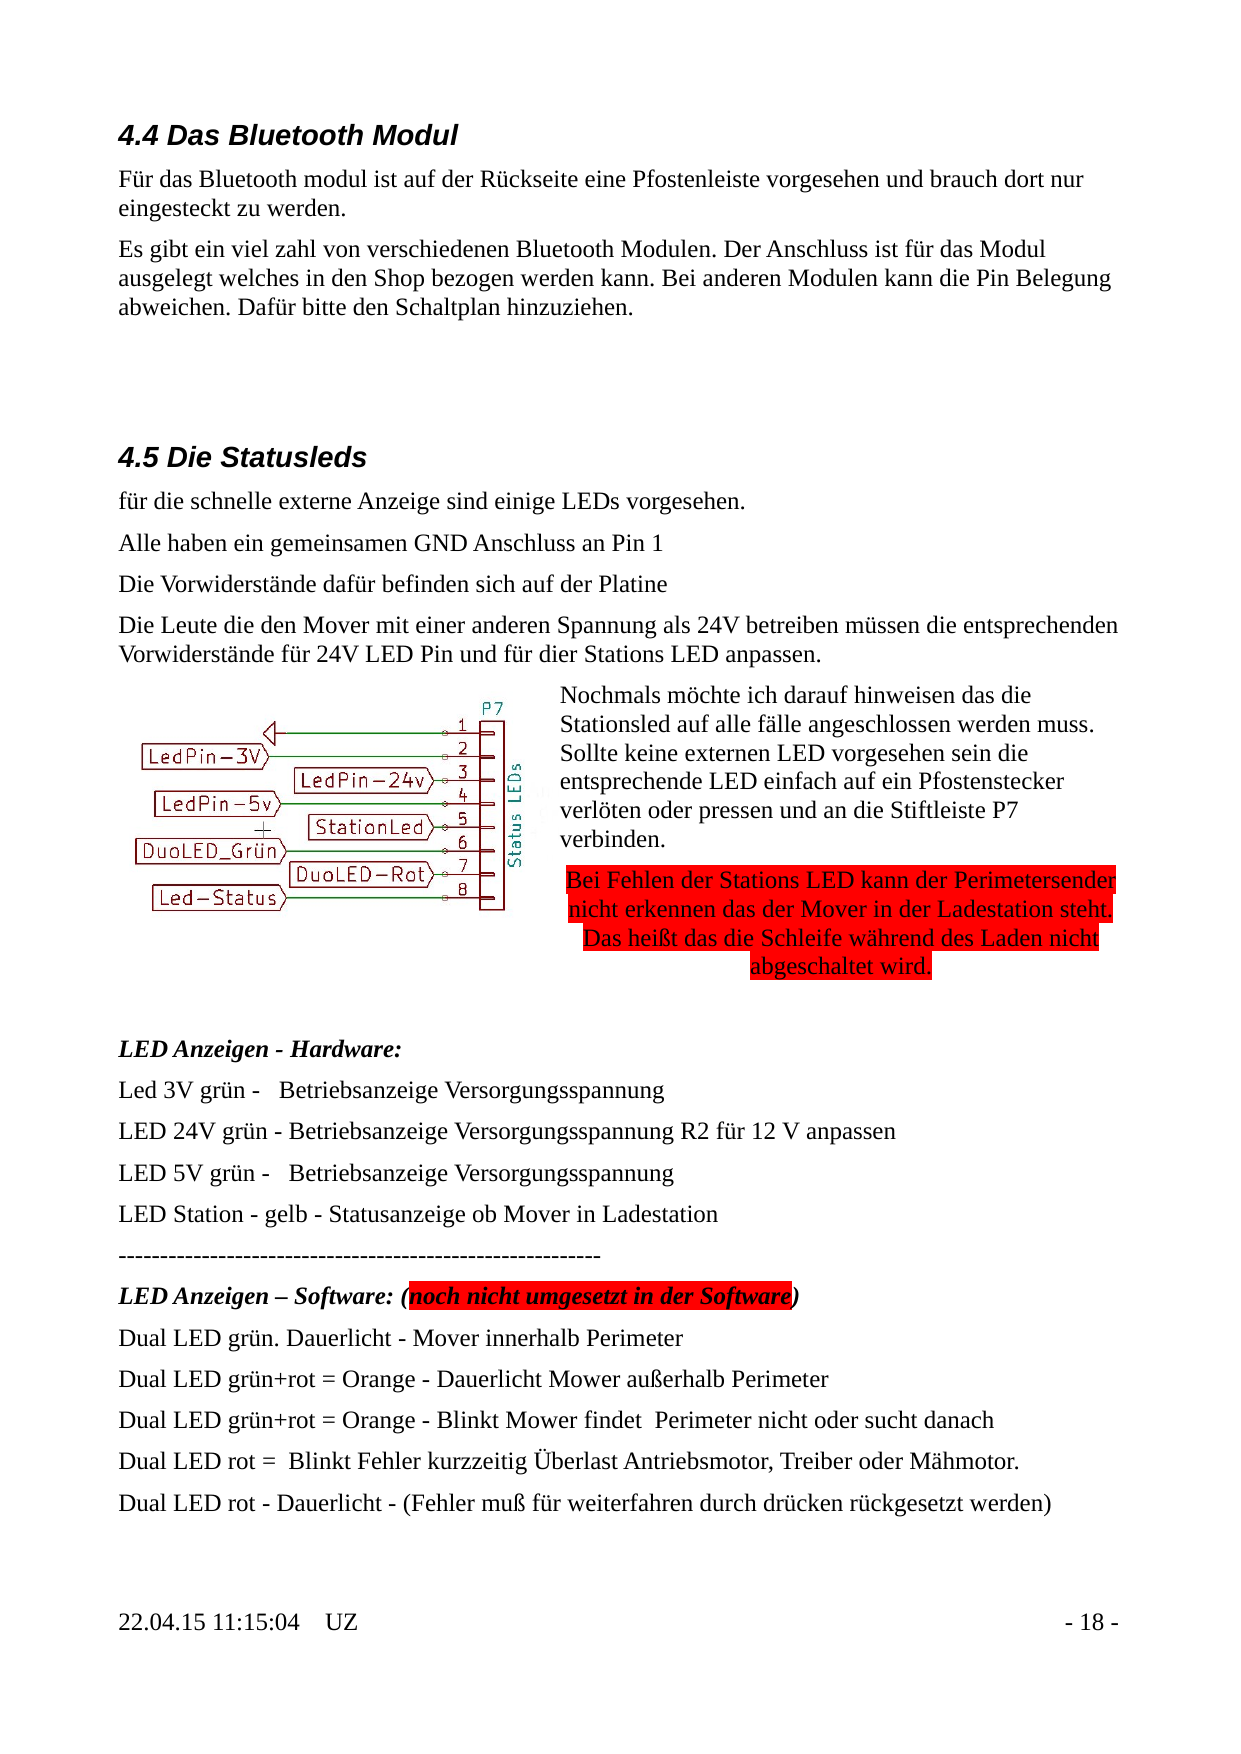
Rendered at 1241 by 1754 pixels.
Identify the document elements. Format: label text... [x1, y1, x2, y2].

text Die Vorwiderstände dafür befinden sich auf der Platine [118, 569, 1122, 598]
text Dual LED rot = Blinkt Fehler kurzzeitig Überlast Antriebsmotor, Treiber oder Mähmotor. [118, 1446, 1122, 1475]
text Für das Bluetooth modul ist auf der Rückseite eine Pfostenleiste vorgesehen und brauch dort nur eingesteckt zu werden. [118, 164, 1122, 222]
text Bei Fehlen der Stations LED kann der Perimetersender nicht erkennen das der Mover in der Ladestation steht. Das heißt das die Schleife während des Laden nicht abgeschaltet wird. [118, 865, 1122, 980]
text Dual LED grün+rot = Orange - Blinkt Mower findet Perimeter nicht oder sucht danach [118, 1405, 1122, 1434]
text Die Leute die den Mover mit einer anderen Spannung als 24V betreiben müssen die entsprechenden Vorwiderstände für 24V LED Pin und für dier Stations LED anpassen. [118, 610, 1122, 668]
text LED 24V grün - Betriebsanzeige Versorgungsspannung R2 für 12 V anpassen [118, 1116, 1122, 1145]
text Led 3V grün - Betriebsanzeige Versorgungsspannung [118, 1075, 1122, 1104]
text für die schnelle externe Anzeige sind einige LEDs vorgesehen. [118, 486, 1122, 515]
text Dual LED grün+rot = Orange - Dauerlicht Mower außerhalb Perimeter [118, 1364, 1122, 1393]
text Nochmals möchte ich darauf hinweisen das die Stationsled auf alle fälle angeschlossen werden muss. Sollte keine externen LED vorgesehen sein die entsprechende LED einfach auf ein Pfostenstecker verlöten oder pressen und an die Stiftleiste P7 verbinden. [560, 680, 1122, 853]
picture [118, 680, 560, 975]
text Es gibt ein viel zahl von verschiedenen Bluetooth Modulen. Der Anschluss ist für das Modul ausgelegt welches in den Shop bezogen werden kann. Bei anderen Modulen kann die Pin Belegung abweichen. Dafür bitte den Schaltplan hinzuziehen. [118, 234, 1122, 320]
text LED Anzeigen – Software: (noch nicht umgesetzt in der Software) [118, 1281, 1122, 1310]
text LED 5V grün - Betriebsanzeige Versorgungsspannung [118, 1158, 1122, 1186]
text LED Anzeigen - Hardware: [118, 1034, 1122, 1063]
text Dual LED grün. Dauerlicht - Mover innerhalb Perimeter [118, 1323, 1122, 1351]
text LED Station - gelb - Statusanzeige ob Mover in Ladestation [118, 1199, 1122, 1228]
text Dual LED rot - Dauerlicht - (Fehler muß für weiterfahren durch drücken rückgesetzt werden) [118, 1488, 1122, 1516]
text ---------------------------------------------------------- [118, 1240, 1122, 1269]
subtitle 4.5 Die Statusleds [118, 440, 1122, 474]
text Alle haben ein gemeinsamen GND Anschluss an Pin 1 [118, 528, 1122, 556]
subtitle 4.4 Das Bluetooth Modul [118, 118, 1122, 152]
